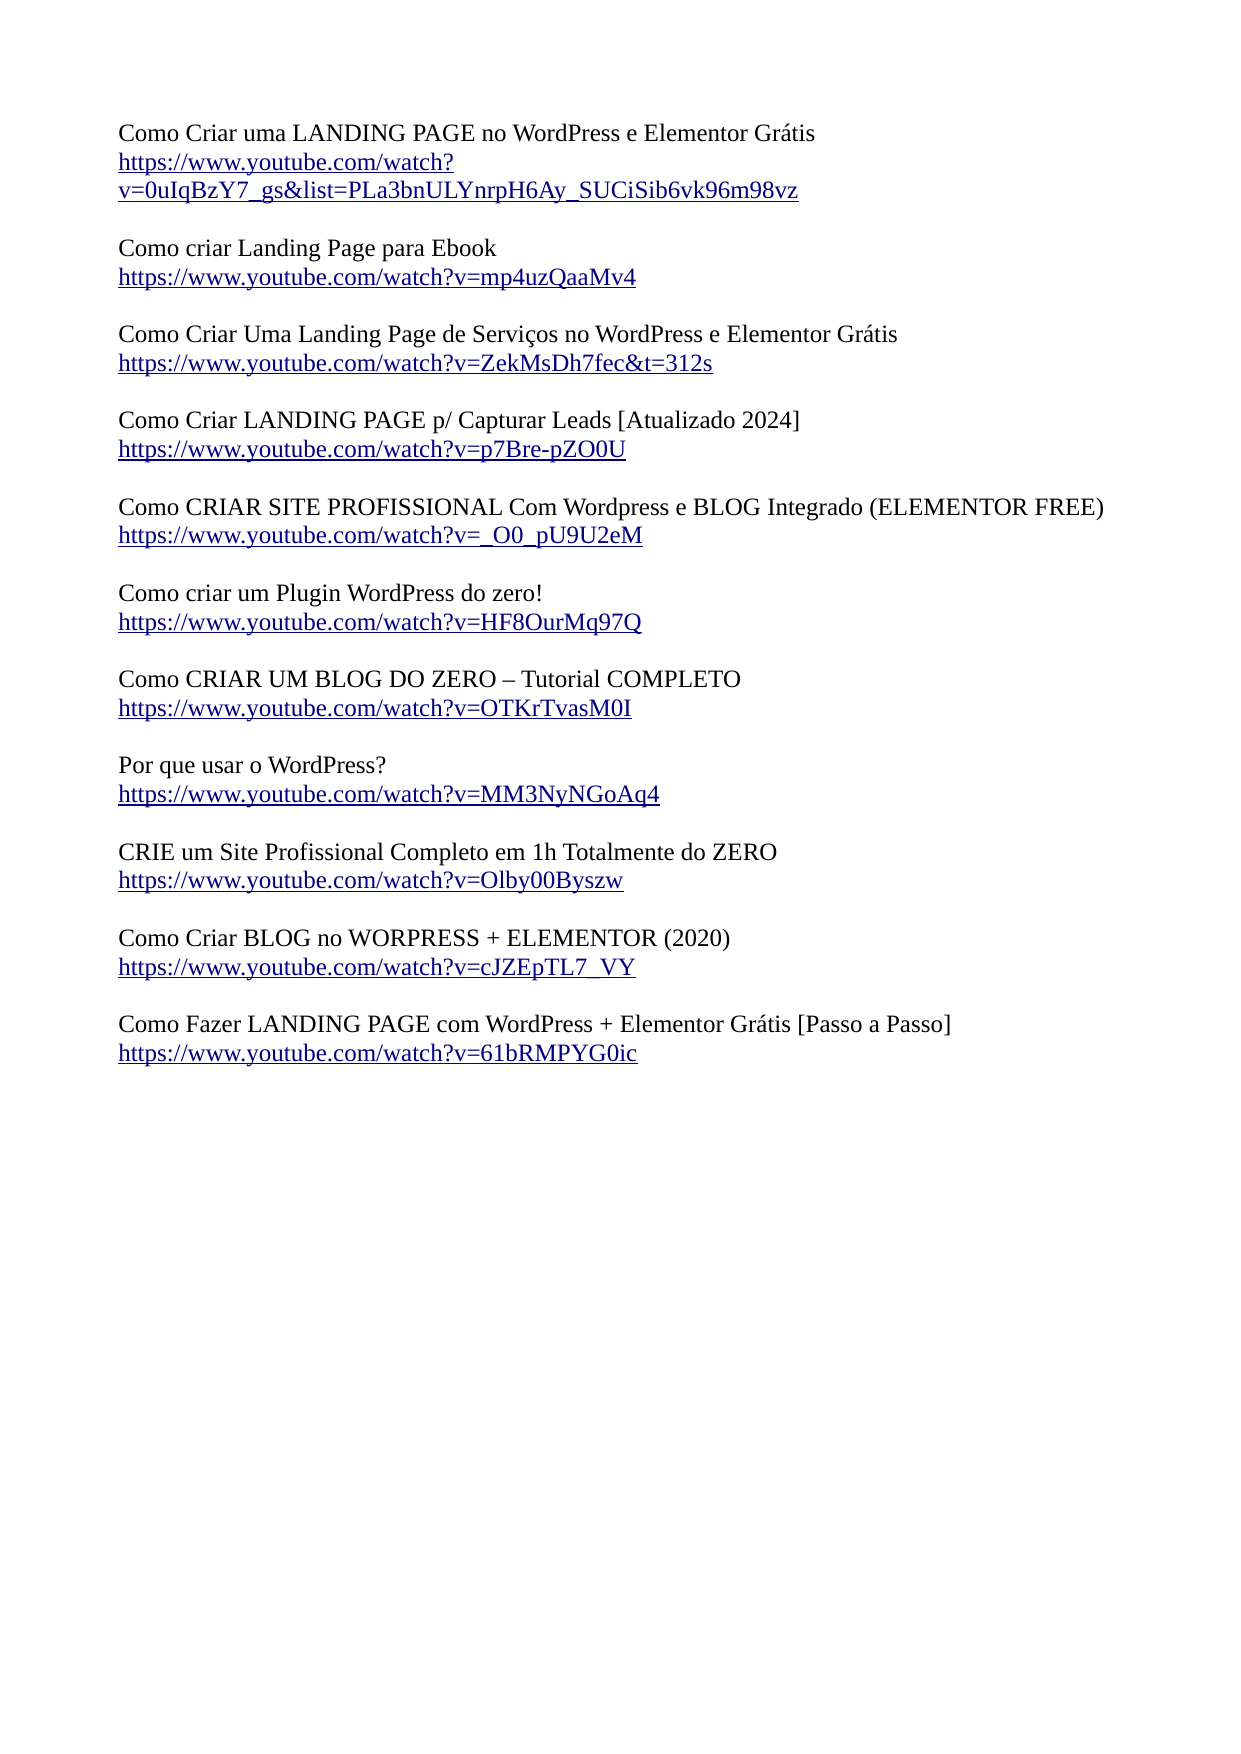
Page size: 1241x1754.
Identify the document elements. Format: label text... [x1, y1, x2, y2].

text https://www.youtube.com/watch?v=HF8OurMq97Q [118, 607, 1122, 636]
text https://www.youtube.com/watch?v=61bRMPYG0ic [118, 1038, 1122, 1067]
text CRIE um Site Profissional Completo em 1h Totalmente do ZERO [118, 837, 1122, 866]
text https://www.youtube.com/watch?v=_O0_pU9U2eM [118, 521, 1122, 549]
text https://www.youtube.com/watch?v=MM3NyNGoAq4 [118, 779, 1122, 808]
text https://www.youtube.com/watch?v=cJZEpTL7_VY [118, 952, 1122, 981]
text https://www.youtube.com/watch?v=mp4uzQaaMv4 [118, 262, 1122, 291]
text Como CRIAR SITE PROFISSIONAL Com Wordpress e BLOG Integrado (ELEMENTOR FREE) [118, 492, 1122, 521]
text https://www.youtube.com/watch?v=OTKrTvasM0I [118, 693, 1122, 722]
text Como Criar BLOG no WORPRESS + ELEMENTOR (2020) [118, 923, 1122, 952]
text Como CRIAR UM BLOG DO ZERO – Tutorial COMPLETO [118, 664, 1122, 693]
text Como criar Landing Page para Ebook [118, 233, 1122, 262]
text https://www.youtube.com/watch?v=0uIqBzY7_gs&list=PLa3bnULYnrpH6Ay_SUCiSib6vk96m98vz [118, 147, 1122, 204]
text https://www.youtube.com/watch?v=Olby00Byszw [118, 866, 1122, 894]
text Como Fazer LANDING PAGE com WordPress + Elementor Grátis [Passo a Passo] [118, 1009, 1122, 1038]
text https://www.youtube.com/watch?v=p7Bre-pZO0U [118, 434, 1122, 463]
text Como Criar uma LANDING PAGE no WordPress e Elementor Grátis [118, 118, 1122, 147]
text Como criar um Plugin WordPress do zero! [118, 578, 1122, 607]
text Como Criar Uma Landing Page de Serviços no WordPress e Elementor Grátis [118, 319, 1122, 348]
text Como Criar LANDING PAGE p/ Capturar Leads [Atualizado 2024] [118, 406, 1122, 434]
text https://www.youtube.com/watch?v=ZekMsDh7fec&t=312s [118, 348, 1122, 377]
text Por que usar o WordPress? [118, 751, 1122, 779]
